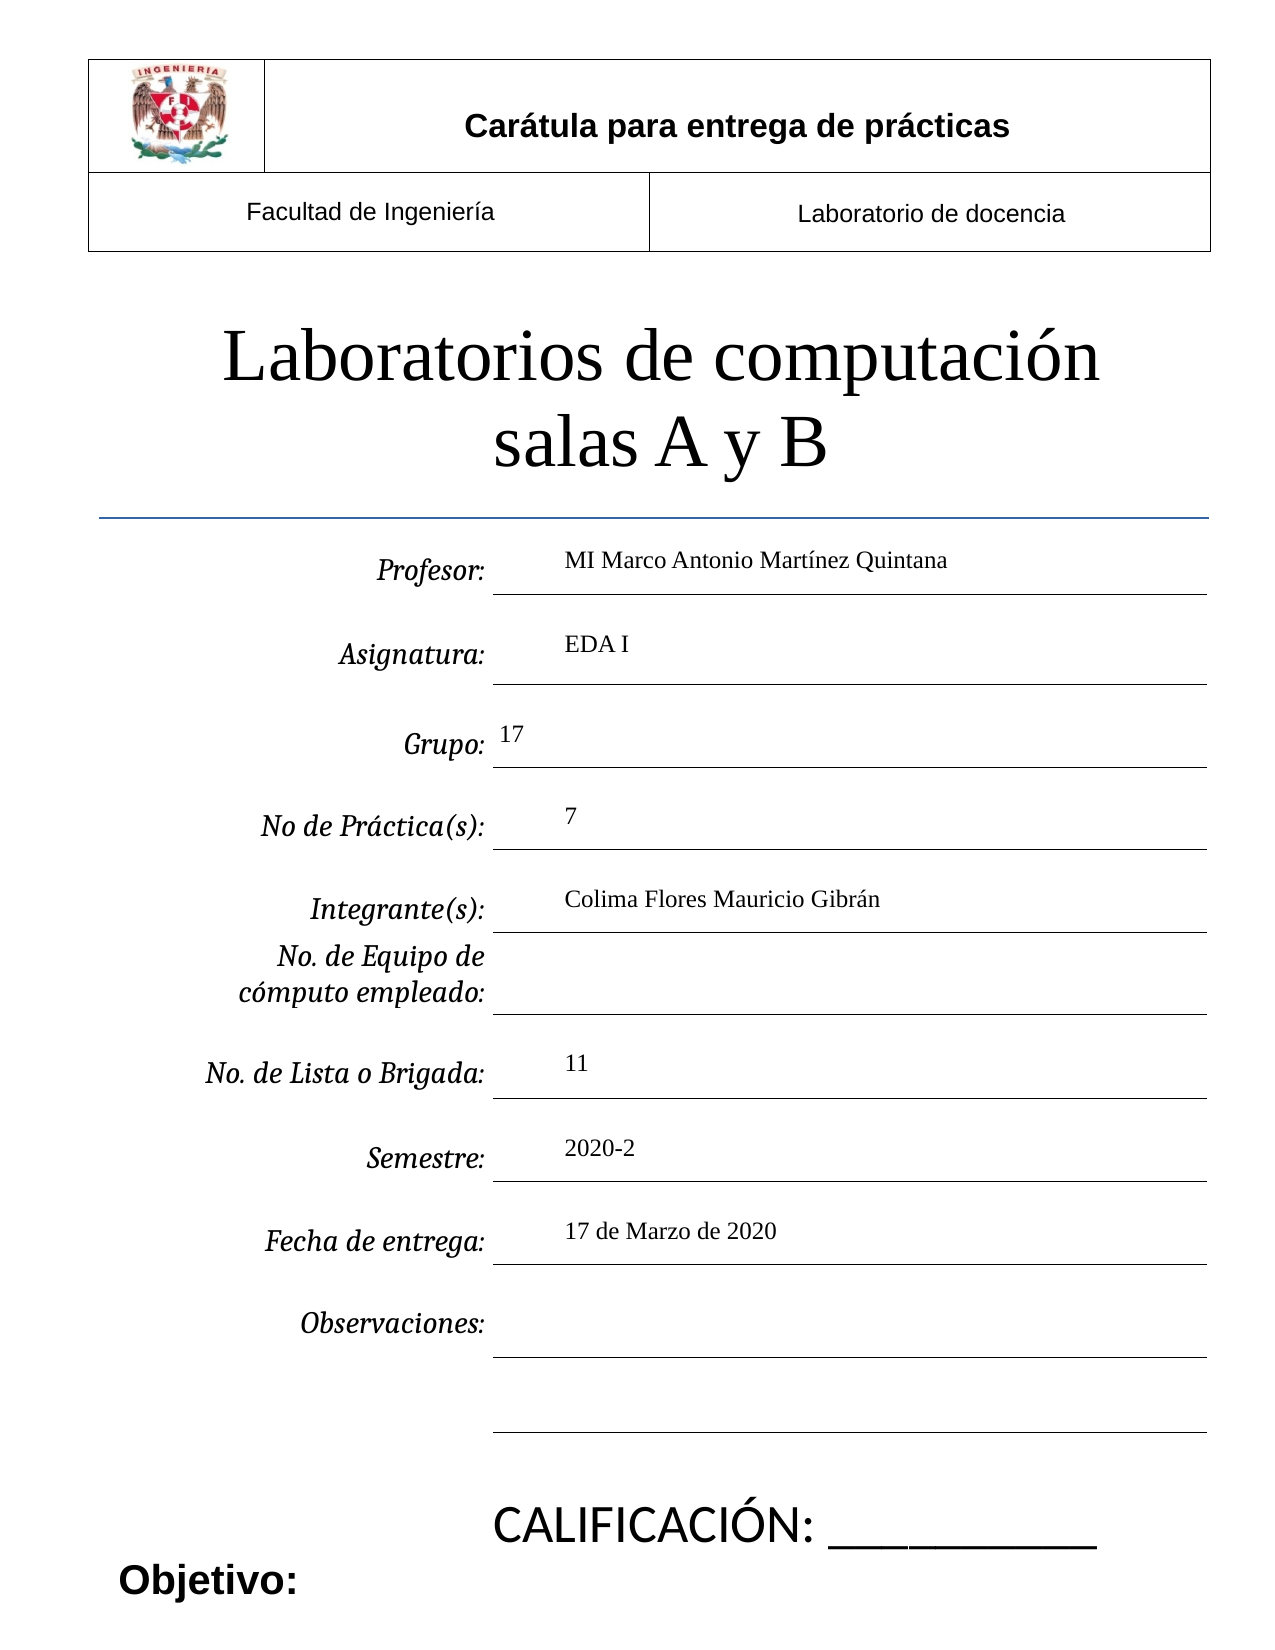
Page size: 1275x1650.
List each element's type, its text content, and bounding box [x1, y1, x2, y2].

table_cell Observaciones: [118, 1264, 493, 1357]
table_cell Facultad de Ingeniería [89, 173, 649, 251]
table_cell Asignatura: [118, 594, 493, 684]
table_cell Colima Flores Mauricio Gibrán [493, 850, 1207, 932]
text salas A y B [118, 396, 1205, 482]
table_cell [493, 1358, 1207, 1432]
table_cell Grupo: [118, 684, 493, 766]
text CALIFICACIÓN: __________ [118, 1489, 1205, 1556]
table_cell 17 de Marzo de 2020 [493, 1182, 1207, 1263]
text Objetivo: [118, 1556, 1205, 1604]
table_header [118, 511, 493, 517]
table_cell No de Práctica(s): [118, 766, 493, 849]
table_cell EDA I [493, 595, 1207, 684]
table_cell 17 [493, 685, 1207, 766]
table_cell No. de Lista o Brigada: [118, 1014, 493, 1098]
text Laboratorios de computación [118, 310, 1205, 396]
table_header [89, 60, 264, 172]
table_cell 7 [493, 768, 1207, 849]
table_cell Semestre: [118, 1098, 493, 1181]
table_header Carátula para entrega de prácticas [265, 60, 1210, 172]
table_cell 11 [493, 1015, 1207, 1098]
table_header [493, 511, 1207, 517]
table_header MI Marco Antonio Martínez Quintana [493, 519, 1207, 594]
table_cell No. de Equipo de cómputo empleado: [118, 932, 493, 1013]
table_cell Laboratorio de docencia [650, 173, 1210, 251]
table_cell Integrante(s): [118, 849, 493, 932]
table_header Profesor: [118, 519, 493, 594]
table_cell [493, 933, 1207, 1013]
table_cell [493, 1265, 1207, 1357]
table_cell 2020-2 [493, 1099, 1207, 1181]
table_cell Fecha de entrega: [118, 1181, 493, 1263]
table_cell [118, 1357, 493, 1432]
